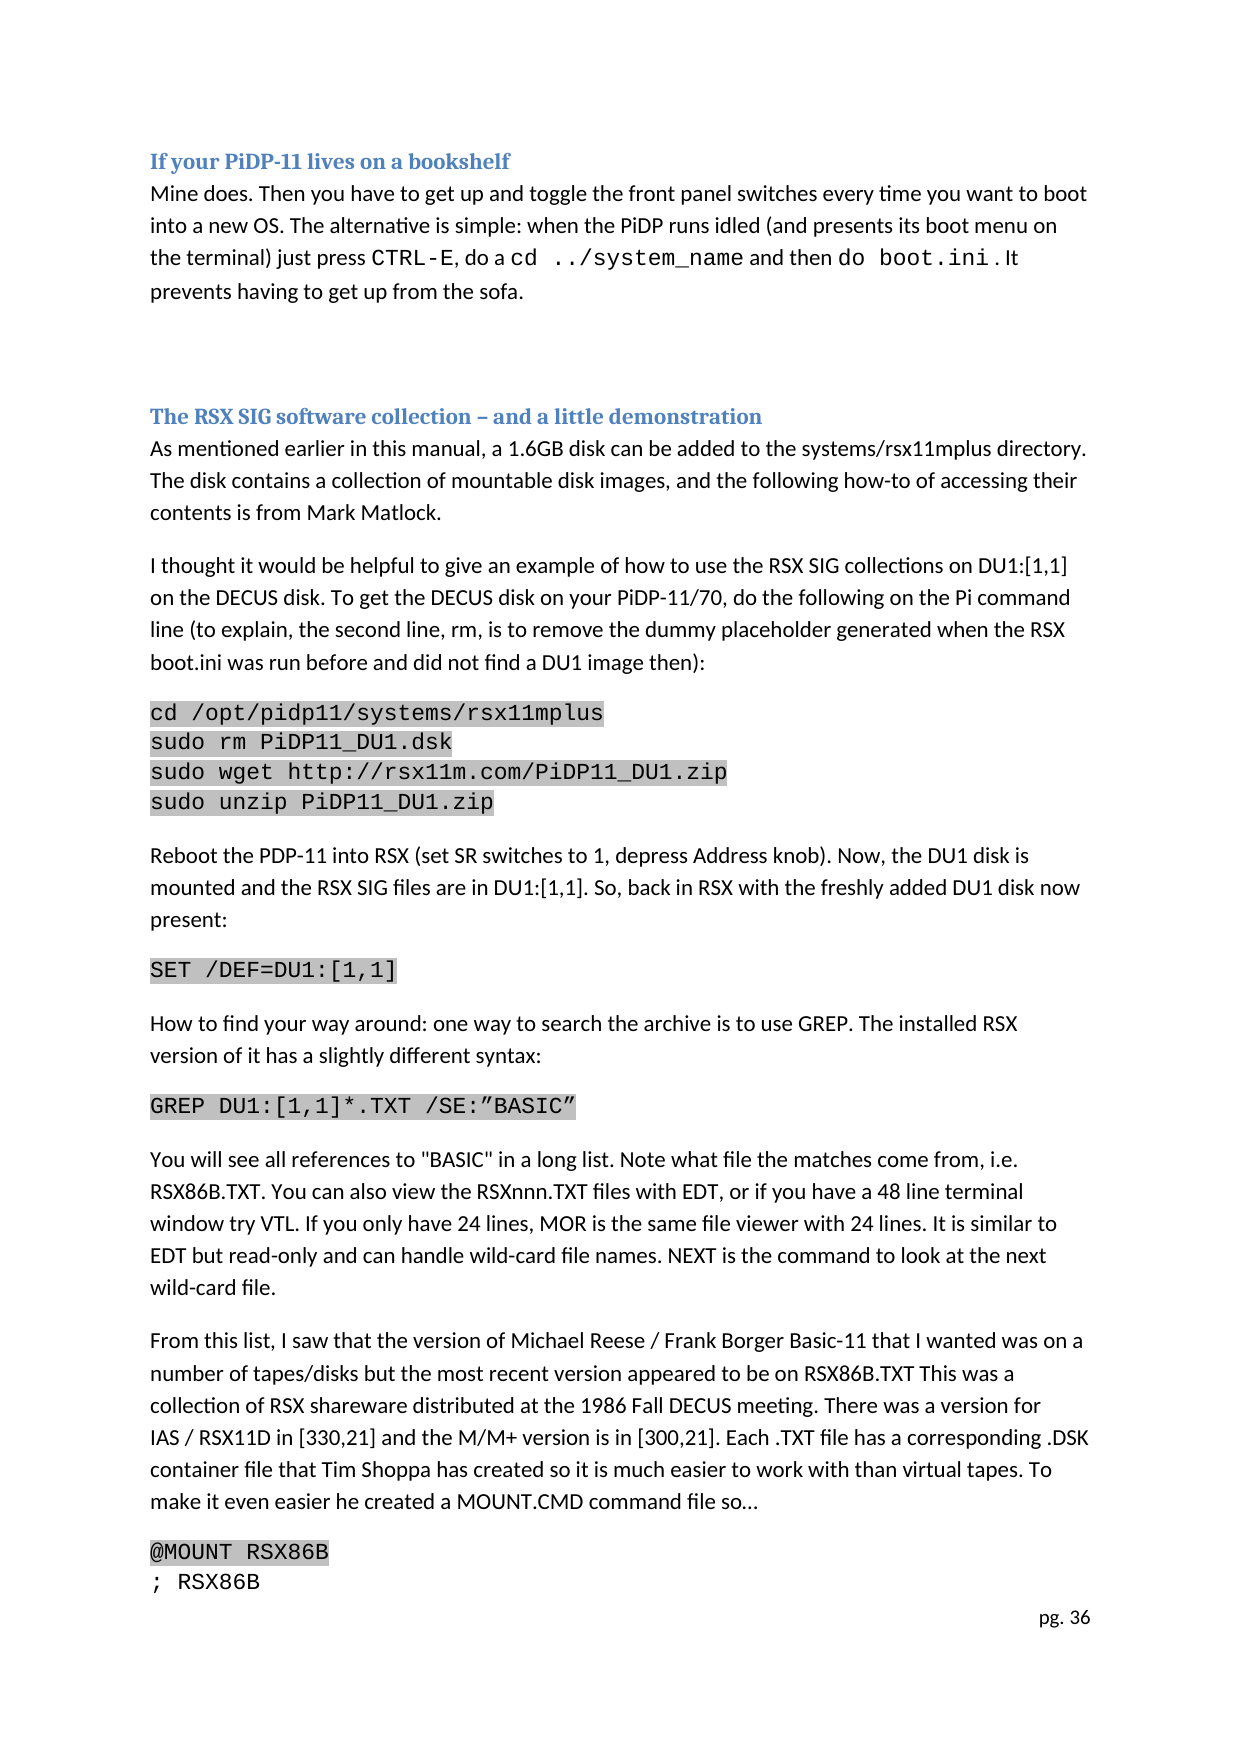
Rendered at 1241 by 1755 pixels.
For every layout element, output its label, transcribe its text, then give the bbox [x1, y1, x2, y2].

text sudo unzip PiDP11_DU1.zip [150, 790, 1090, 816]
text @MOUNT RSX86B [150, 1540, 1090, 1566]
text You will see all references to "BASIC" in a long list. Note what file the matches come from, i.e. RSX86B.TXT. You can also view the RSXnnn.TXT files with EDT, or if you have a 48 line terminal window try VTL. If you only have 24 lines, MOR is the same file viewer with 24 lines. It is similar to EDT but read-only and can handle wild-card file names. NEXT is the command to look at the next wild-card file. [150, 1145, 1090, 1301]
text Mine does. Then you have to get up and toggle the front panel switches every time you want to boot into a new OS. The alternative is simple: when the PiDP runs idled (and presents its boot menu on the terminal) just press CTRL-E, do a cd ../system_name and then do boot.ini . It prevents having to get up from the sofa. [150, 179, 1090, 305]
text SET /DEF=DU1:[1,1] [150, 958, 1090, 984]
text As mentioned earlier in this manual, a 1.6GB disk can be added to the systems/rsx11mplus directory. The disk contains a collection of mountable disk images, and the following how-to of accessing their contents is from Mark Matlock. [150, 434, 1090, 526]
text I thought it would be helpful to give an example of how to use the RSX SIG collections on DU1:[1,1] on the DECUS disk. To get the DECUS disk on your PiDP-11/70, do the following on the Pi command line (to explain, the second line, rm, is to remove the dummy placeholder generated when the RSX boot.ini was run before and did not find a DU1 image then): [150, 551, 1090, 676]
text cd /opt/pidp11/systems/rsx11mplus [150, 701, 1090, 727]
text Reboot the PDP-11 into RSX (set SR switches to 1, depress Address knob). Now, the DU1 disk is mounted and the RSX SIG files are in DU1:[1,1]. So, back in RSX with the freshly added DU1 disk now present: [150, 841, 1090, 933]
text ; RSX86B [150, 1570, 1090, 1596]
subtitle The RSX SIG software collection – and a little demonstration [150, 404, 1090, 430]
subtitle If your PiDP-11 lives on a bookshelf [150, 149, 1090, 175]
text GREP DU1:[1,1]*.TXT /SE:”BASIC” [150, 1094, 1090, 1120]
text From this list, I saw that the version of Michael Reese / Frank Borger Basic-11 that I wanted was on a number of tapes/disks but the most recent version appeared to be on RSX86B.TXT This was a collection of RSX shareware distributed at the 1986 Fall DECUS meeting. There was a version for IAS / RSX11D in [330,21] and the M/M+ version is in [300,21]. Each .TXT file has a corresponding .DSK container file that Tim Shoppa has created so it is much easier to work with than virtual tapes. To make it even easier he created a MOUNT.CMD command file so… [150, 1326, 1090, 1515]
text sudo rm PiDP11_DU1.dsk [150, 731, 1090, 757]
text How to find your way around: one way to search the archive is to use GREP. The installed RSX version of it has a slightly different syntax: [150, 1009, 1090, 1069]
text sudo wget http://rsx11m.com/PiDP11_DU1.zip [150, 760, 1090, 786]
